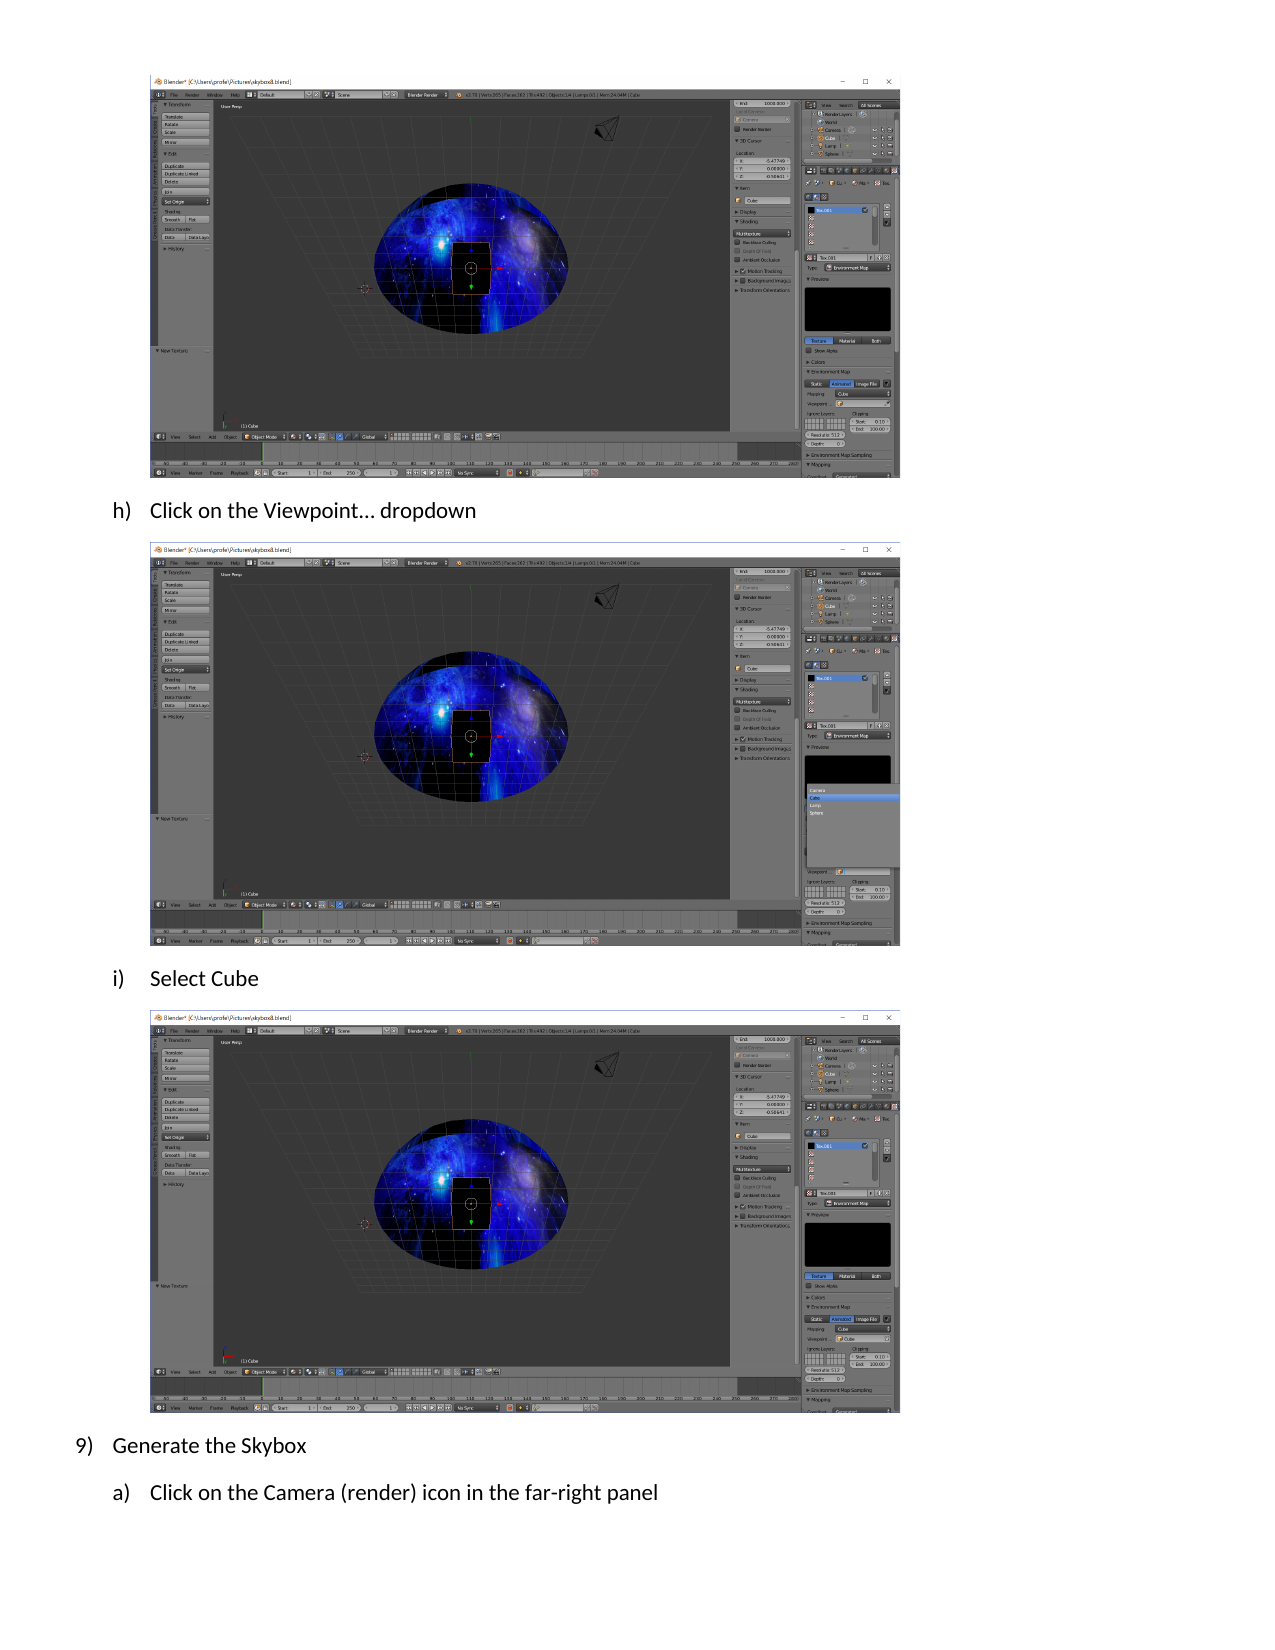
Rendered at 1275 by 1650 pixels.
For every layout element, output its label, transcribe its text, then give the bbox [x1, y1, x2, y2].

list Click on the Viewpoint… dropdown [112, 496, 1200, 524]
list Generate the Skybox [75, 1432, 1200, 1459]
list Select Cube [112, 964, 1200, 992]
list Click on the Camera (render) icon in the far-right panel [112, 1478, 1200, 1506]
